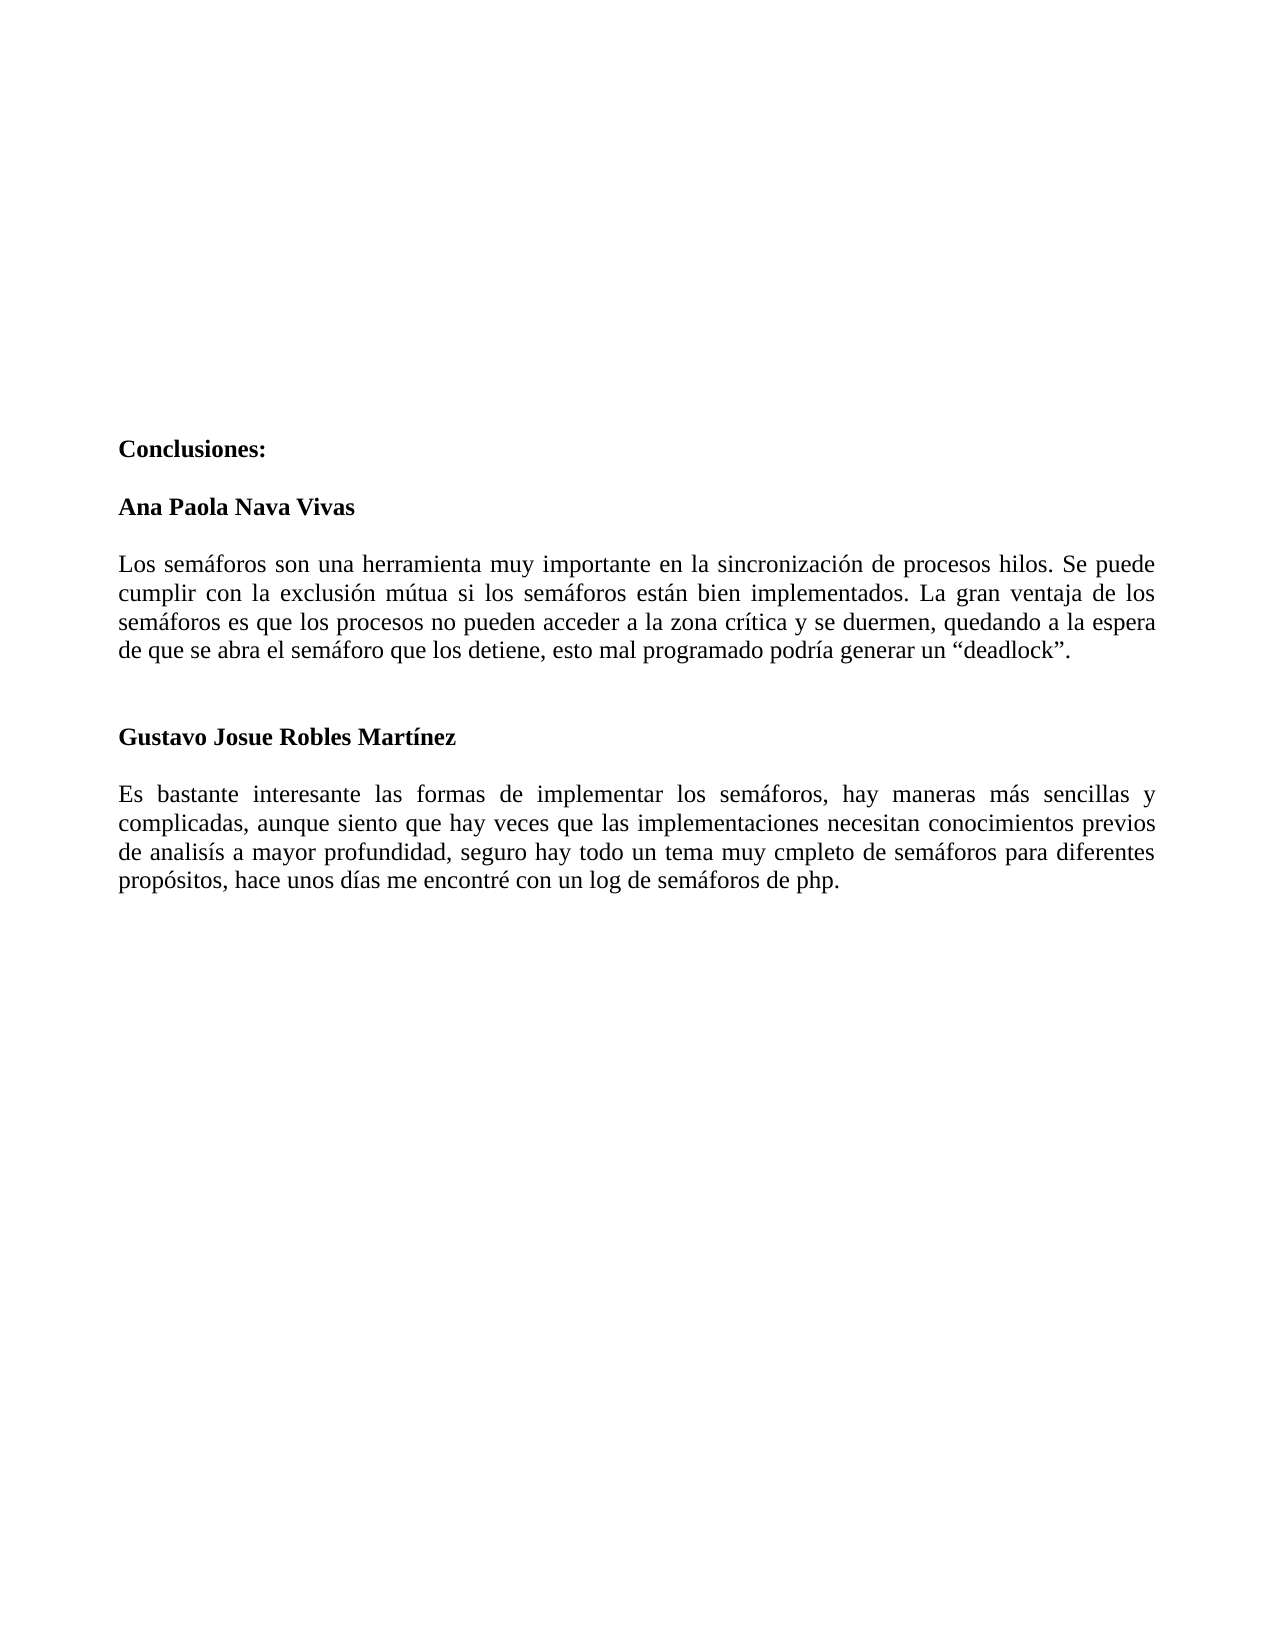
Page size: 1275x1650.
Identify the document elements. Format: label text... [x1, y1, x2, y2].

text Gustavo Josue Robles Martínez [118, 722, 1157, 751]
text Los semáforos son una herramienta muy importante en la sincronización de procesos hilos. Se puede cumplir con la exclusión mútua si los semáforos están bien implementados. La gran ventaja de los semáforos es que los procesos no pueden acceder a la zona crítica y se duermen, quedando a la espera de que se abra el semáforo que los detiene, esto mal programado podría generar un “deadlock”. [118, 549, 1157, 664]
text Es bastante interesante las formas de implementar los semáforos, hay maneras más sencillas y complicadas, aunque siento que hay veces que las implementaciones necesitan conocimientos previos de analisís a mayor profundidad, seguro hay todo un tema muy cmpleto de semáforos para diferentes propósitos, hace unos días me encontré con un log de semáforos de php. [118, 779, 1157, 894]
text Ana Paola Nava Vivas [118, 492, 1157, 521]
text Conclusiones: [118, 434, 1157, 463]
